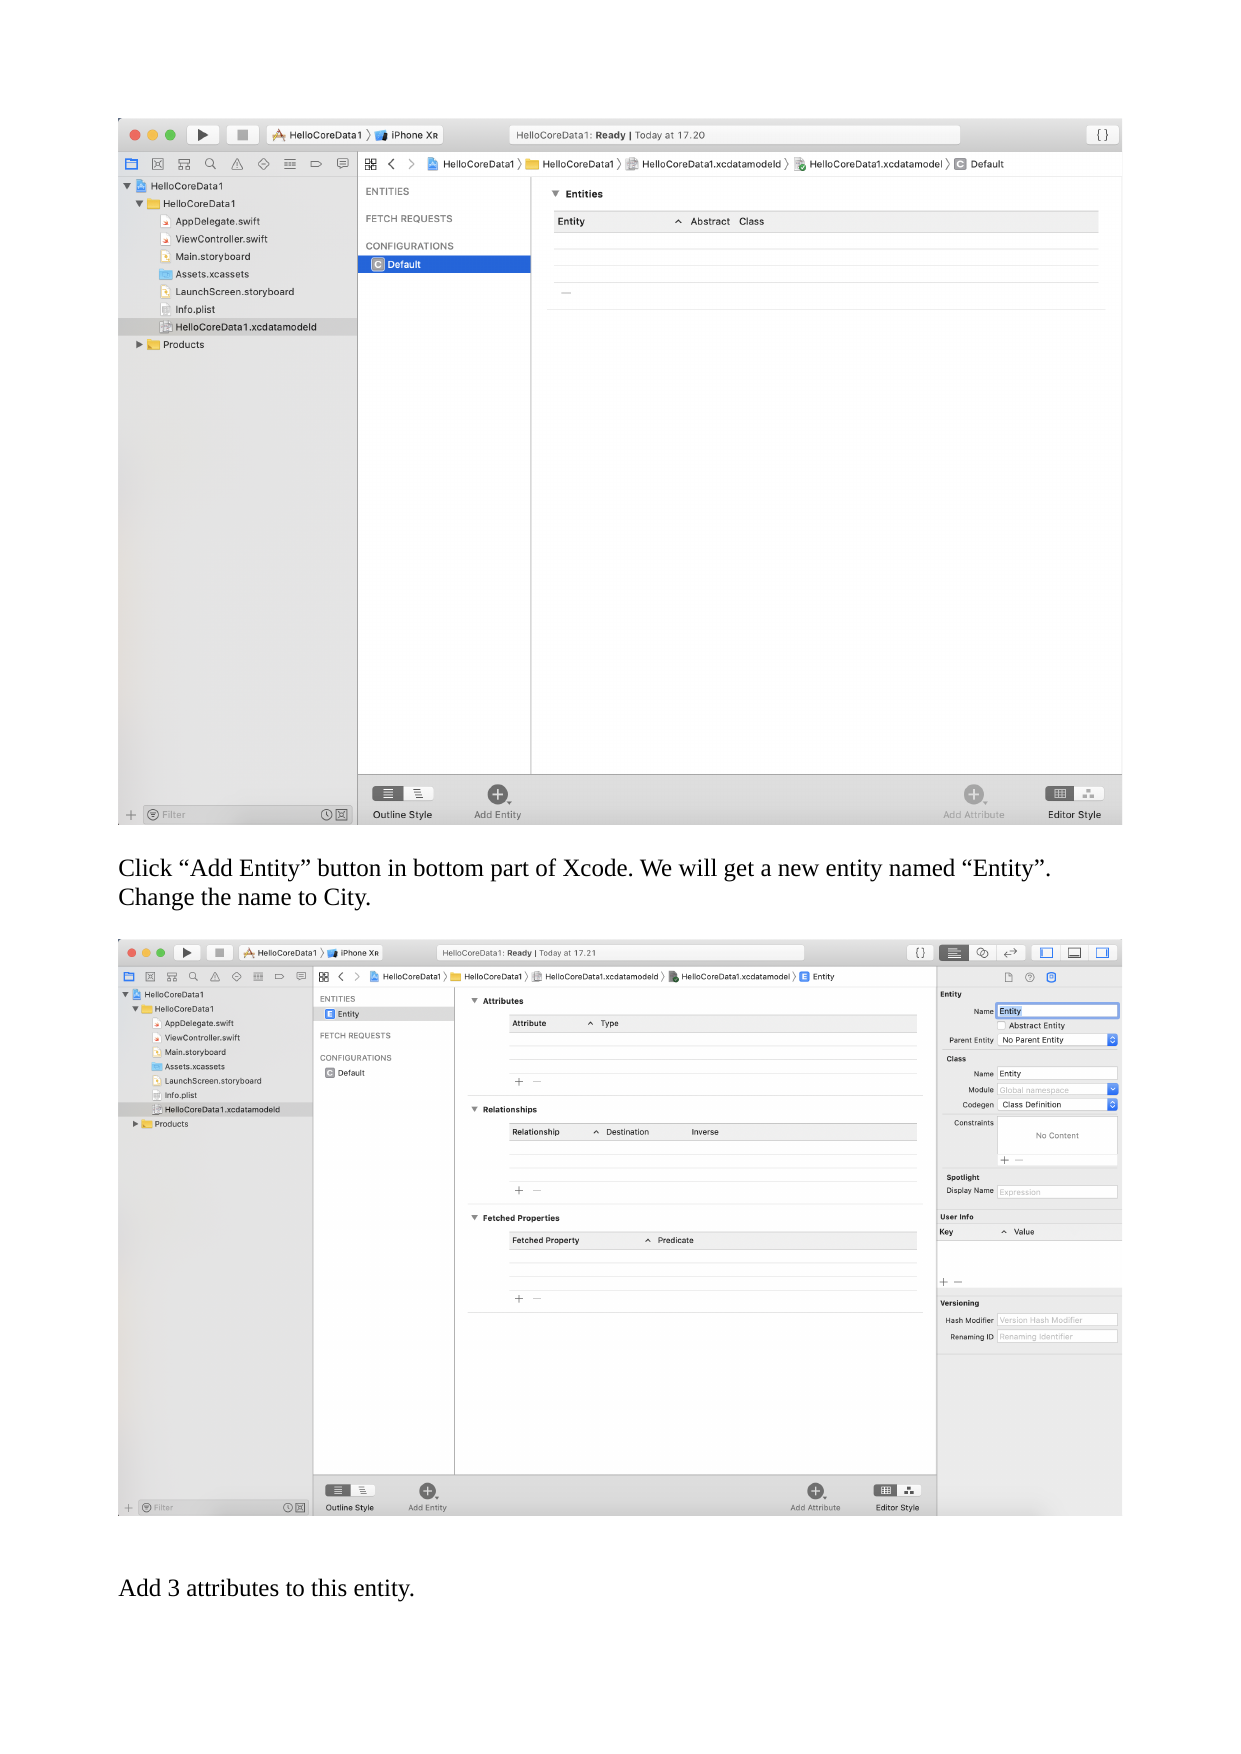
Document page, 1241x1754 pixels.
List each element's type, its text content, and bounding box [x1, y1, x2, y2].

picture [118, 118, 1123, 825]
picture [118, 939, 1123, 1516]
text Click “Add Entity” button in bottom part of Xcode. We will get a new entity named “Entity”. Change the name to City. [118, 853, 1122, 911]
text Add 3 attributes to this entity. [118, 1573, 1122, 1602]
